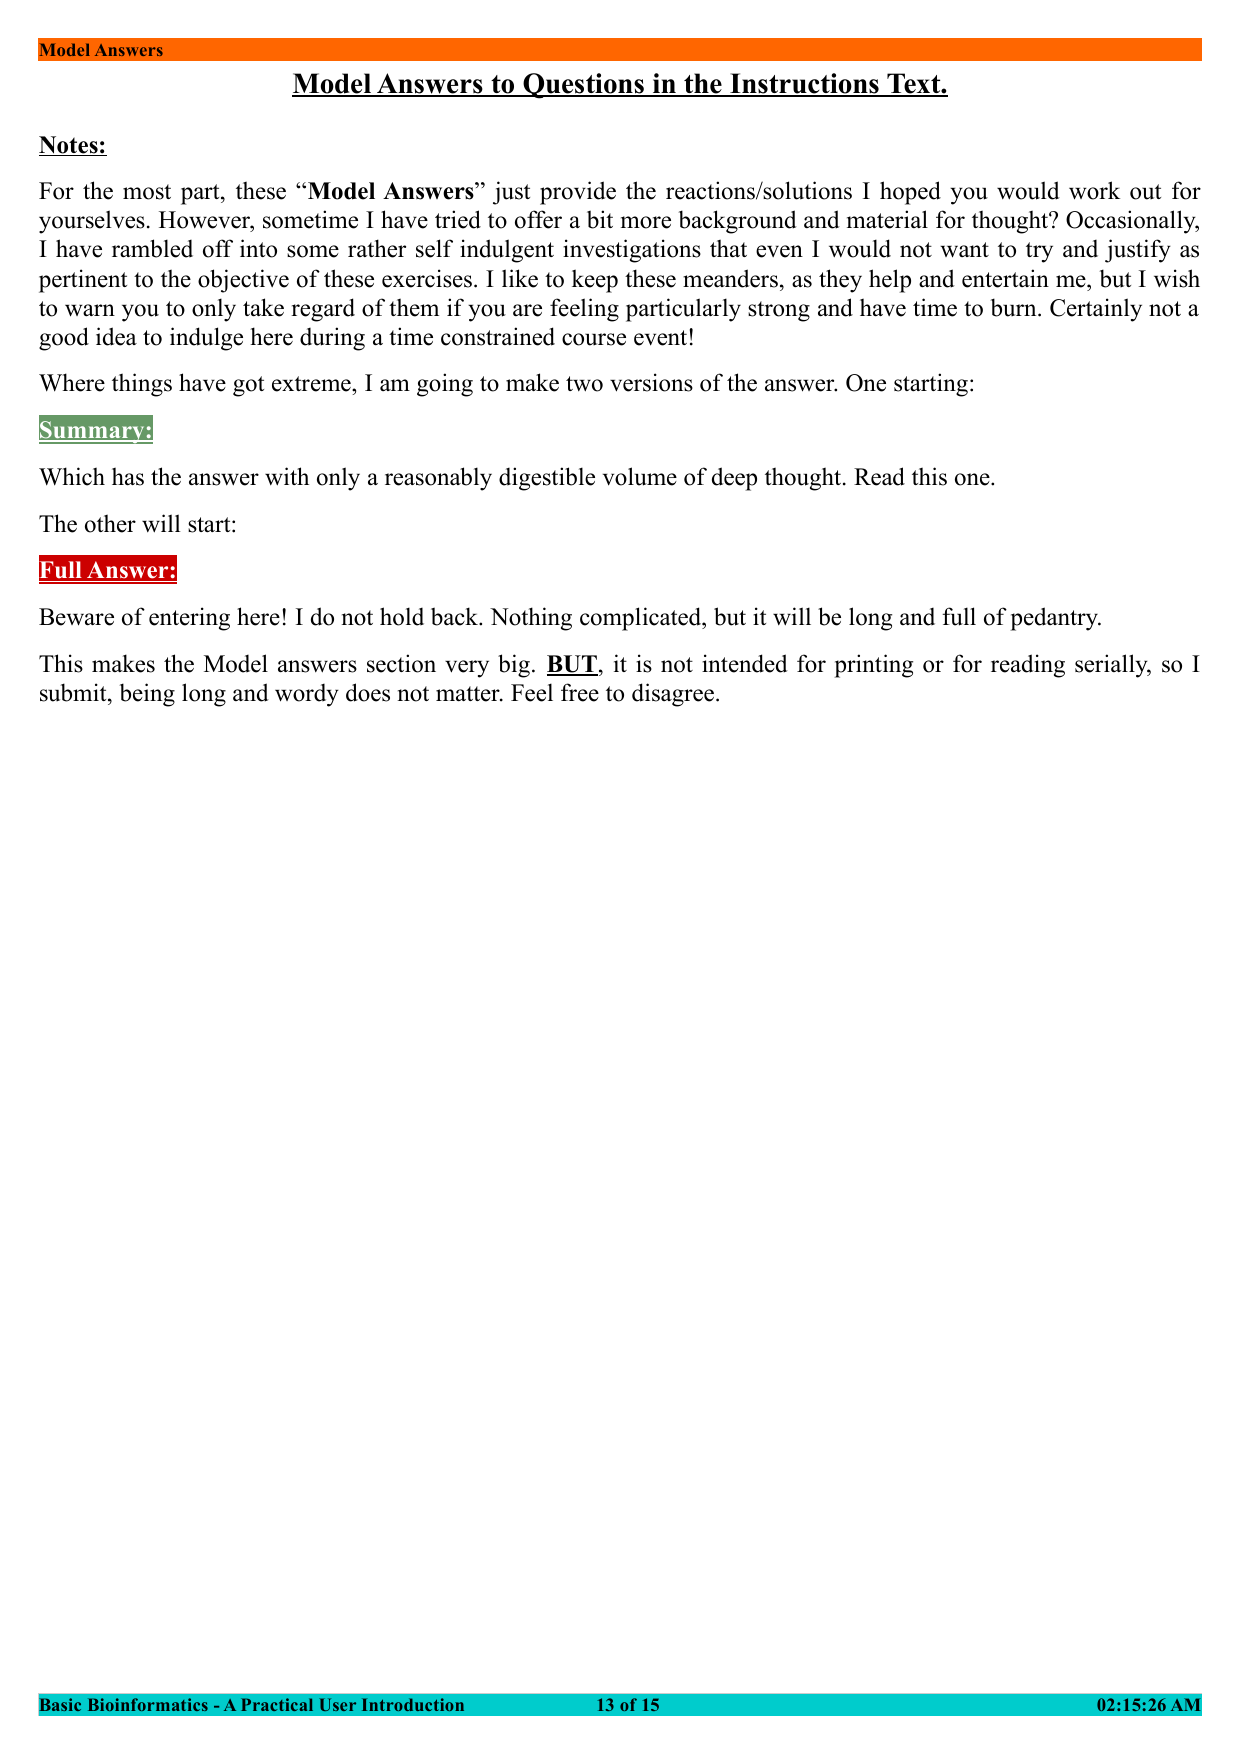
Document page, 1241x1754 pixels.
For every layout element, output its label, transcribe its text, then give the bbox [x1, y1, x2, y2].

text The other will start: [38, 509, 1202, 538]
text Where things have got extreme, I am going to make two versions of the answer. One starting: [38, 368, 1202, 397]
text Beware of entering here! I do not hold back. Nothing complicated, but it will be long and full of pedantry. [38, 602, 1202, 631]
text Which has the answer with only a reasonably digestible volume of deep thought. Read this one. [38, 462, 1202, 491]
text This makes the Model answers section very big. BUT, it is not intended for printing or for reading serially, so I submit, being long and wordy does not matter. Feel free to disagree. [38, 649, 1202, 707]
text For the most part, these “Model Answers” just provide the reactions/solutions I hoped you would work out for yourselves. However, sometime I have tried to offer a bit more background and material for thought? Occasionally, I have rambled off into some rather self indulgent investigations that even I would not want to try and justify as pertinent to the objective of these exercises. I like to keep these meanders, as they help and entertain me, but I wish to warn you to only take regard of them if you are feeling particularly strong and have time to burn. Certainly not a good idea to indulge here during a time constrained course event! [38, 176, 1202, 351]
text Notes: [38, 129, 1202, 158]
text Full Answer: [38, 555, 1202, 584]
text Summary: [38, 415, 1202, 444]
text Model Answers to Questions in the Instructions Text. [38, 66, 1202, 100]
